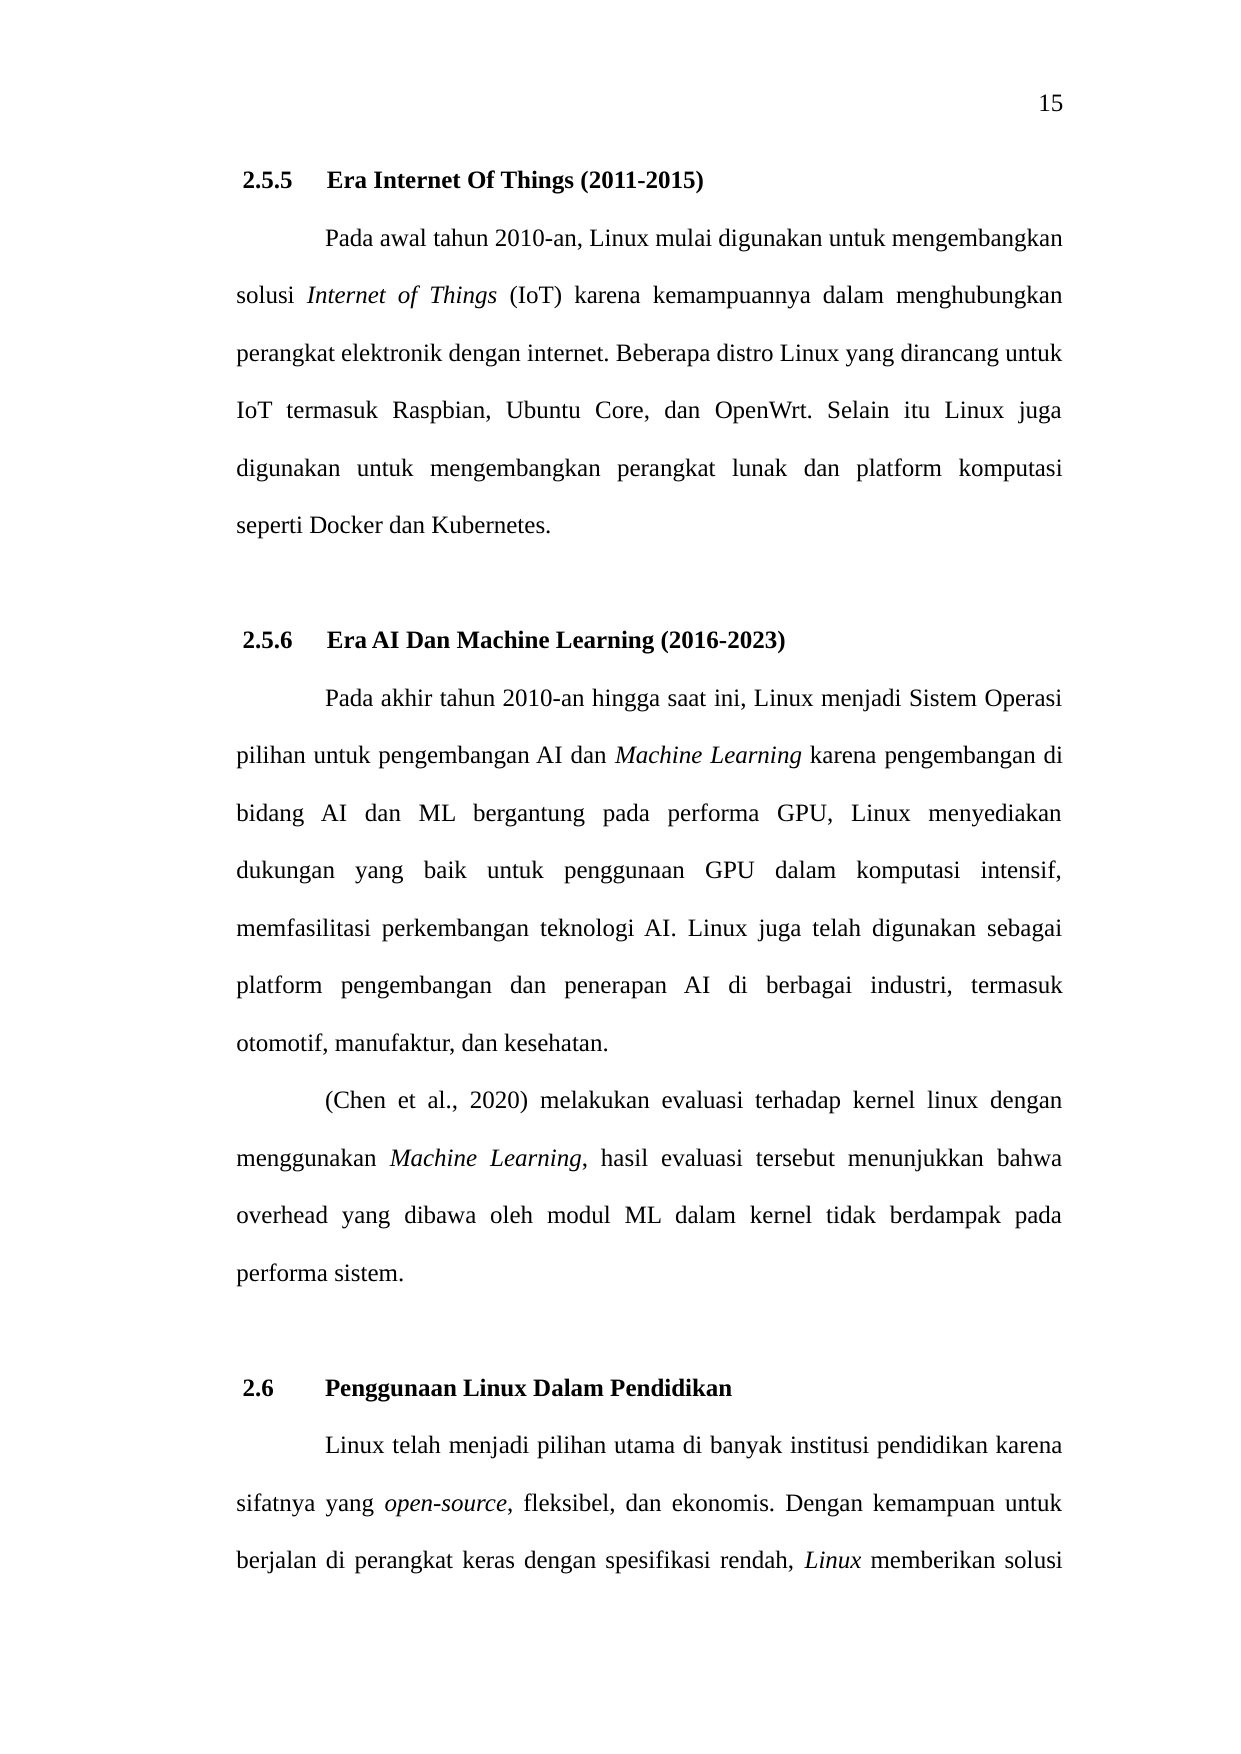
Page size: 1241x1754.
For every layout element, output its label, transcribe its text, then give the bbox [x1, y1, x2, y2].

text Linux telah menjadi pilihan utama di banyak institusi pendidikan karena sifatnya yang open-source, fleksibel, dan ekonomis. Dengan kemampuan untuk berjalan di perangkat keras dengan spesifikasi rendah, Linux memberikan solusi [236, 1430, 1063, 1574]
text Pada awal tahun 2010-an, Linux mulai digunakan untuk mengembangkan solusi Internet of Things (IoT) karena kemampuannya dalam menghubungkan perangkat elektronik dengan internet. Beberapa distro Linux yang dirancang untuk IoT termasuk Raspbian, Ubuntu Core, dan OpenWrt. Selain itu Linux juga digunakan untuk mengembangkan perangkat lunak dan platform komputasi seperti Docker dan Kubernetes. [236, 223, 1063, 539]
text Pada akhir tahun 2010-an hingga saat ini, Linux menjadi Sistem Operasi pilihan untuk pengembangan AI dan Machine Learning karena pengembangan di bidang AI dan ML bergantung pada performa GPU, Linux menyediakan dukungan yang baik untuk penggunaan GPU dalam komputasi intensif, memfasilitasi perkembangan teknologi AI. Linux juga telah digunakan sebagai platform pengembangan dan penerapan AI di berbagai industri, termasuk otomotif, manufaktur, dan kesehatan. [236, 683, 1063, 1057]
subtitle Era AI dan Machine Learning (2016-2023) [236, 625, 1063, 654]
subtitle Era Internet Of Things (2011-2015) [236, 165, 1063, 194]
text (Chen et al., 2020)⁠ melakukan evaluasi terhadap kernel linux dengan menggunakan Machine Learning, hasil evaluasi tersebut menunjukkan bahwa overhead yang dibawa oleh modul ML dalam kernel tidak berdampak pada performa sistem. [236, 1085, 1063, 1287]
subtitle Penggunaan Linux dalam Pendidikan [236, 1373, 1063, 1402]
